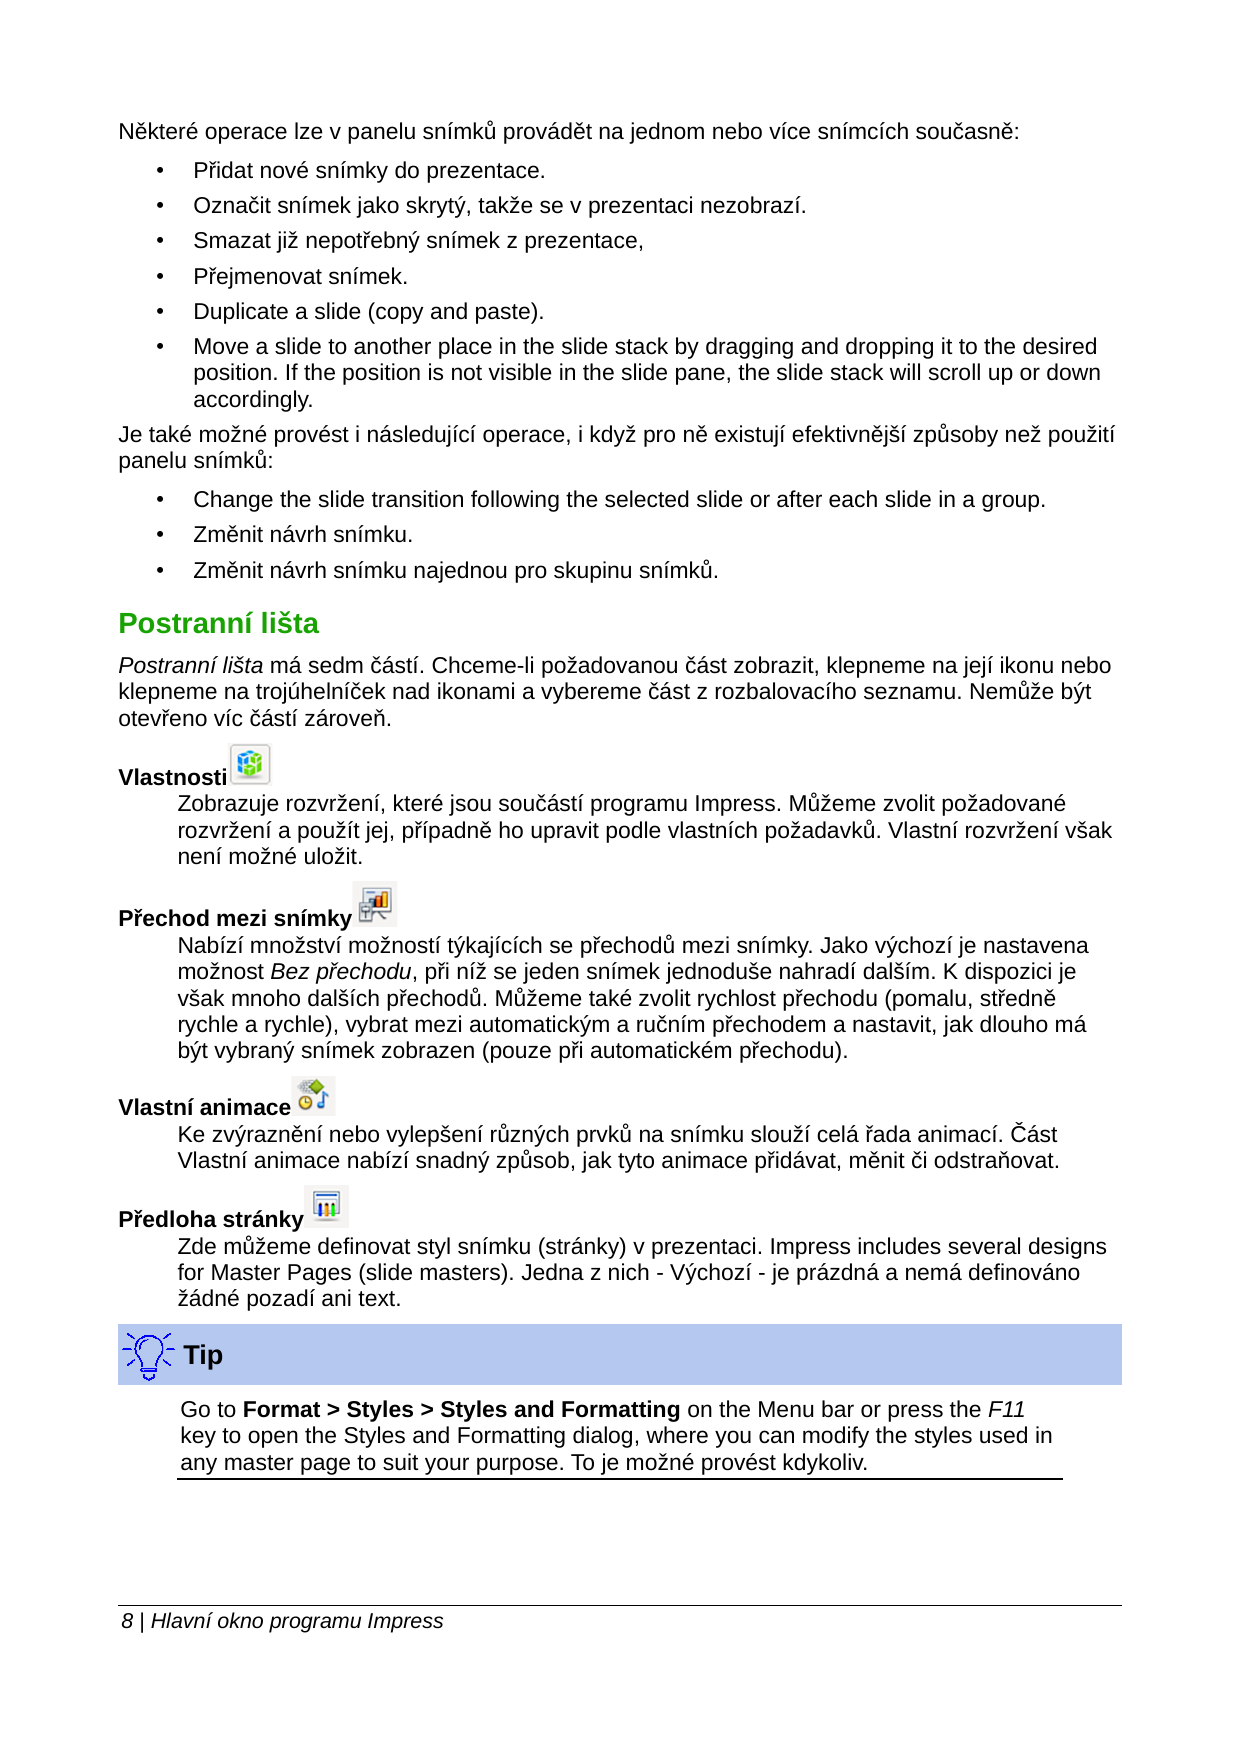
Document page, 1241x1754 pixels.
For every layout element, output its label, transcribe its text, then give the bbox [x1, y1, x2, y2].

picture [352, 881, 398, 927]
subtitle Postranní lišta [118, 607, 1122, 640]
list Některé operace lze v panelu snímků provádět na jednom nebo více snímcích současně: [118, 118, 1122, 144]
picture [291, 1076, 336, 1116]
text Ke zvýraznění nebo vylepšení různých prvků na snímku slouží celá řada animací. Část Vlastní animace nabízí snadný způsob, jak tyto animace přidávat, měnit či odstraňovat. [177, 1121, 1122, 1173]
list Change the slide transition following the selected slide or after each slide in a group. [156, 486, 1122, 512]
text Zde můžeme definovat styl snímku (stránky) v prezentaci. Impress includes several designs for Master Pages (slide masters). Jedna z nich - Výchozí - je prázdná a nemá definováno žádné pozadí ani text. [177, 1233, 1122, 1312]
subtitle Tip [118, 1324, 1122, 1385]
list Smazat již nepotřebný snímek z prezentace, [156, 227, 1122, 254]
text Přechod mezi snímky [118, 882, 1122, 932]
picture [227, 743, 273, 786]
list Move a slide to another place in the slide stack by dragging and dropping it to the desired position. If the position is not visible in the slide pane, the slide stack will scroll up or down accordingly. [156, 333, 1122, 412]
picture [304, 1185, 349, 1228]
picture [119, 1325, 179, 1385]
text Nabízí množství možností týkajících se přechodů mezi snímky. Jako výchozí je nastavena možnost Bez přechodu, při níž se jeden snímek jednoduše nahradí dalším. K dispozici je však mnoho dalších přechodů. Můžeme také zvolit rychlost přechodu (pomalu, středně rychle a rychle), vybrat mezi automatickým a ručním přechodem a nastavit, jak dlouho má být vybraný snímek zobrazen (pouze při automatickém přechodu). [177, 932, 1122, 1063]
text Předloha stránky [118, 1186, 1122, 1233]
list Přidat nové snímky do prezentace. [156, 157, 1122, 183]
list Označit snímek jako skrytý, takže se v prezentaci nezobrazí. [156, 192, 1122, 218]
text Vlastní animace [118, 1076, 1122, 1121]
list Přejmenovat snímek. [156, 263, 1122, 289]
list Duplicate a slide (copy and paste). [156, 298, 1122, 324]
list Změnit návrh snímku. [156, 521, 1122, 548]
list Změnit návrh snímku najednou pro skupinu snímků. [156, 557, 1122, 583]
text Go to Format > Styles > Styles and Formatting on the Menu bar or press the F11 key to open the Styles and Formatting dialog, where you can modify the styles used in any master page to suit your purpose. To je možné provést kdykoliv. [177, 1393, 1063, 1478]
text Vlastnosti [118, 743, 1122, 790]
text Zobrazuje rozvržení, které jsou součástí programu Impress. Můžeme zvolit požadované rozvržení a použít jej, případně ho upravit podle vlastních požadavků. Vlastní rozvržení však není možné uložit. [177, 790, 1122, 869]
list Je také možné provést i následující operace, i když pro ně existují efektivnější způsoby než použití panelu snímků: [118, 421, 1122, 474]
text Postranní lišta má sedm částí. Chceme-li požadovanou část zobrazit, klepneme na její ikonu nebo klepneme na trojúhelníček nad ikonami a vybereme část z rozbalovacího seznamu. Nemůže být otevřeno víc částí zároveň. [118, 652, 1122, 731]
